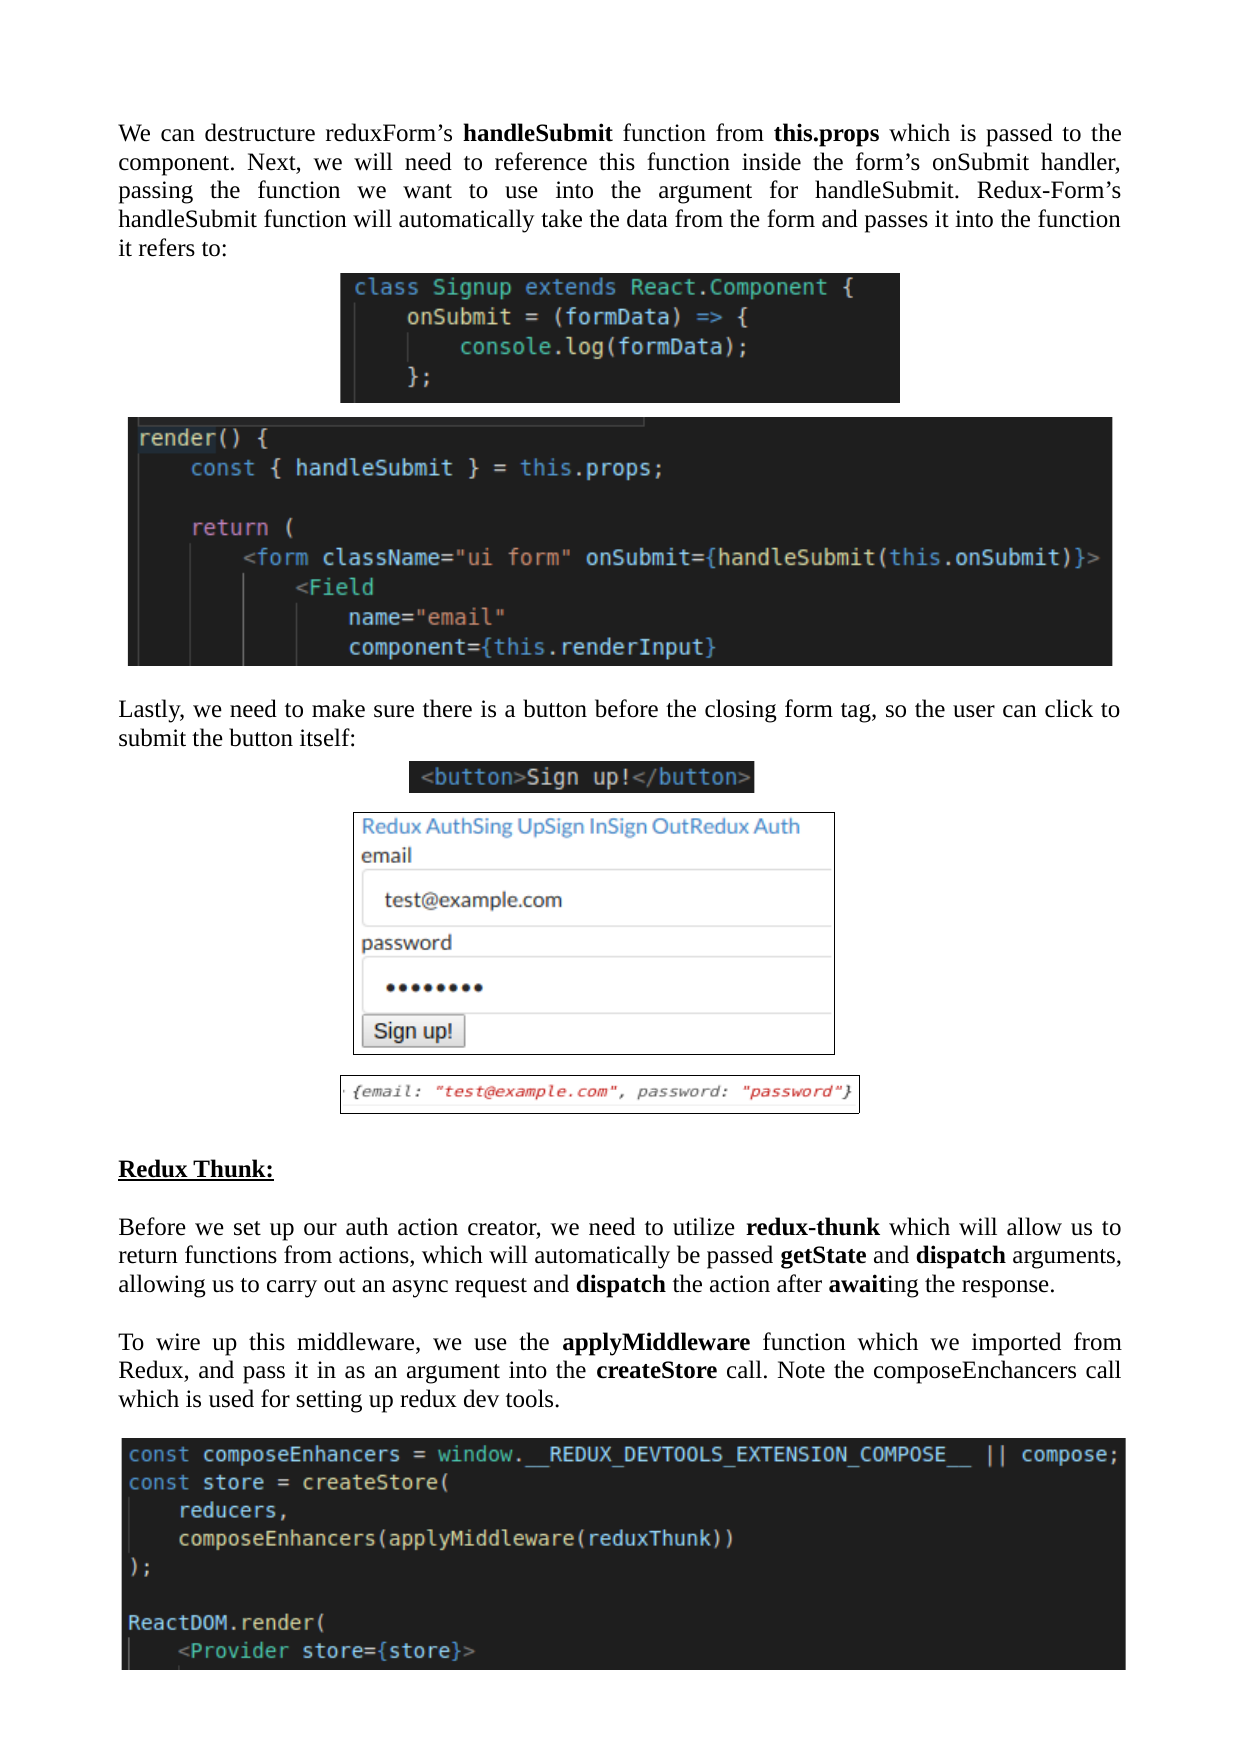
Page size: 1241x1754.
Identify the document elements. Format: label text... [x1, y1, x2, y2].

picture [409, 761, 755, 793]
picture [127, 417, 1113, 666]
text Lastly, we need to make sure there is a button before the closing form tag, so the user can click to submit the button itself: [118, 694, 1122, 752]
picture [340, 273, 900, 403]
picture [343, 1078, 856, 1110]
picture [121, 1438, 1126, 1670]
text We can destructure reduxForm’s handleSubmit function from this.props which is passed to the component. Next, we will need to reference this function inside the form’s onSubmit handler, passing the function we want to use into the argument for handleSubmit. Redux-Form’s handleSubmit function will automatically take the data from the form and passes it into the function it refers to: [118, 118, 1122, 262]
picture [356, 815, 832, 1051]
text To wire up this middleware, we use the applyMiddleware function which we imported from Redux, and pass it in as an argument into the createStore call. Note the composeEnchancers call which is used for setting up redux dev tools. [118, 1327, 1122, 1413]
text Redux Thunk: [118, 1154, 1122, 1183]
text Before we set up our auth action creator, we need to utilize redux-thunk which will allow us to return functions from actions, which will automatically be passed getState and dispatch arguments, allowing us to carry out an async request and dispatch the action after awaiting the response. [118, 1212, 1122, 1298]
